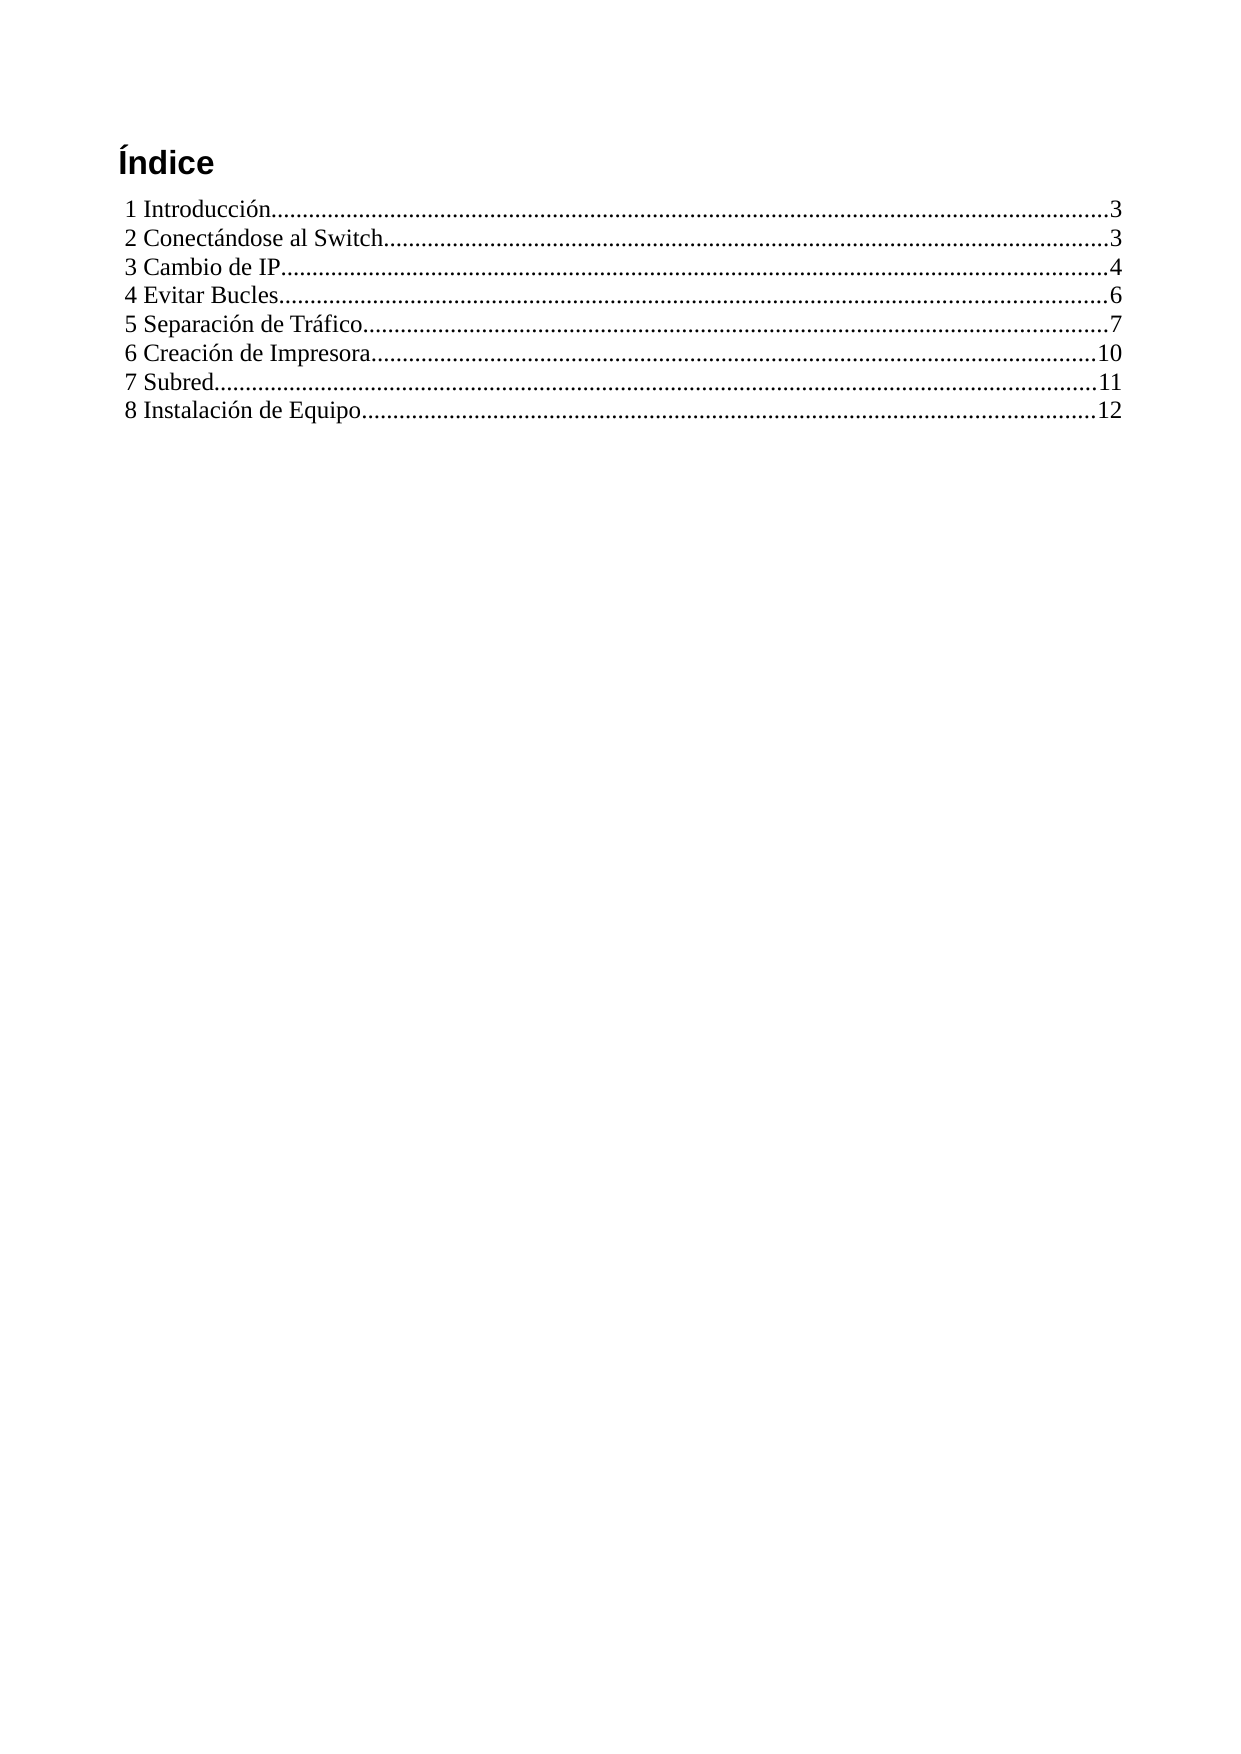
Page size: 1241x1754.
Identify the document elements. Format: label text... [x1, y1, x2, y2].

subtitle Índice [118, 143, 1122, 182]
text 7 Subred 11 [118, 367, 1122, 395]
text 5 Separación de Tráfico 7 [118, 309, 1122, 338]
text 1 Introducción 3 [118, 194, 1122, 223]
text 4 Evitar Bucles 6 [118, 280, 1122, 309]
text 8 Instalación de Equipo 12 [118, 395, 1122, 424]
text 2 Conectándose al Switch 3 [118, 223, 1122, 252]
text 6 Creación de Impresora 10 [118, 338, 1122, 367]
text 3 Cambio de IP 4 [118, 252, 1122, 280]
